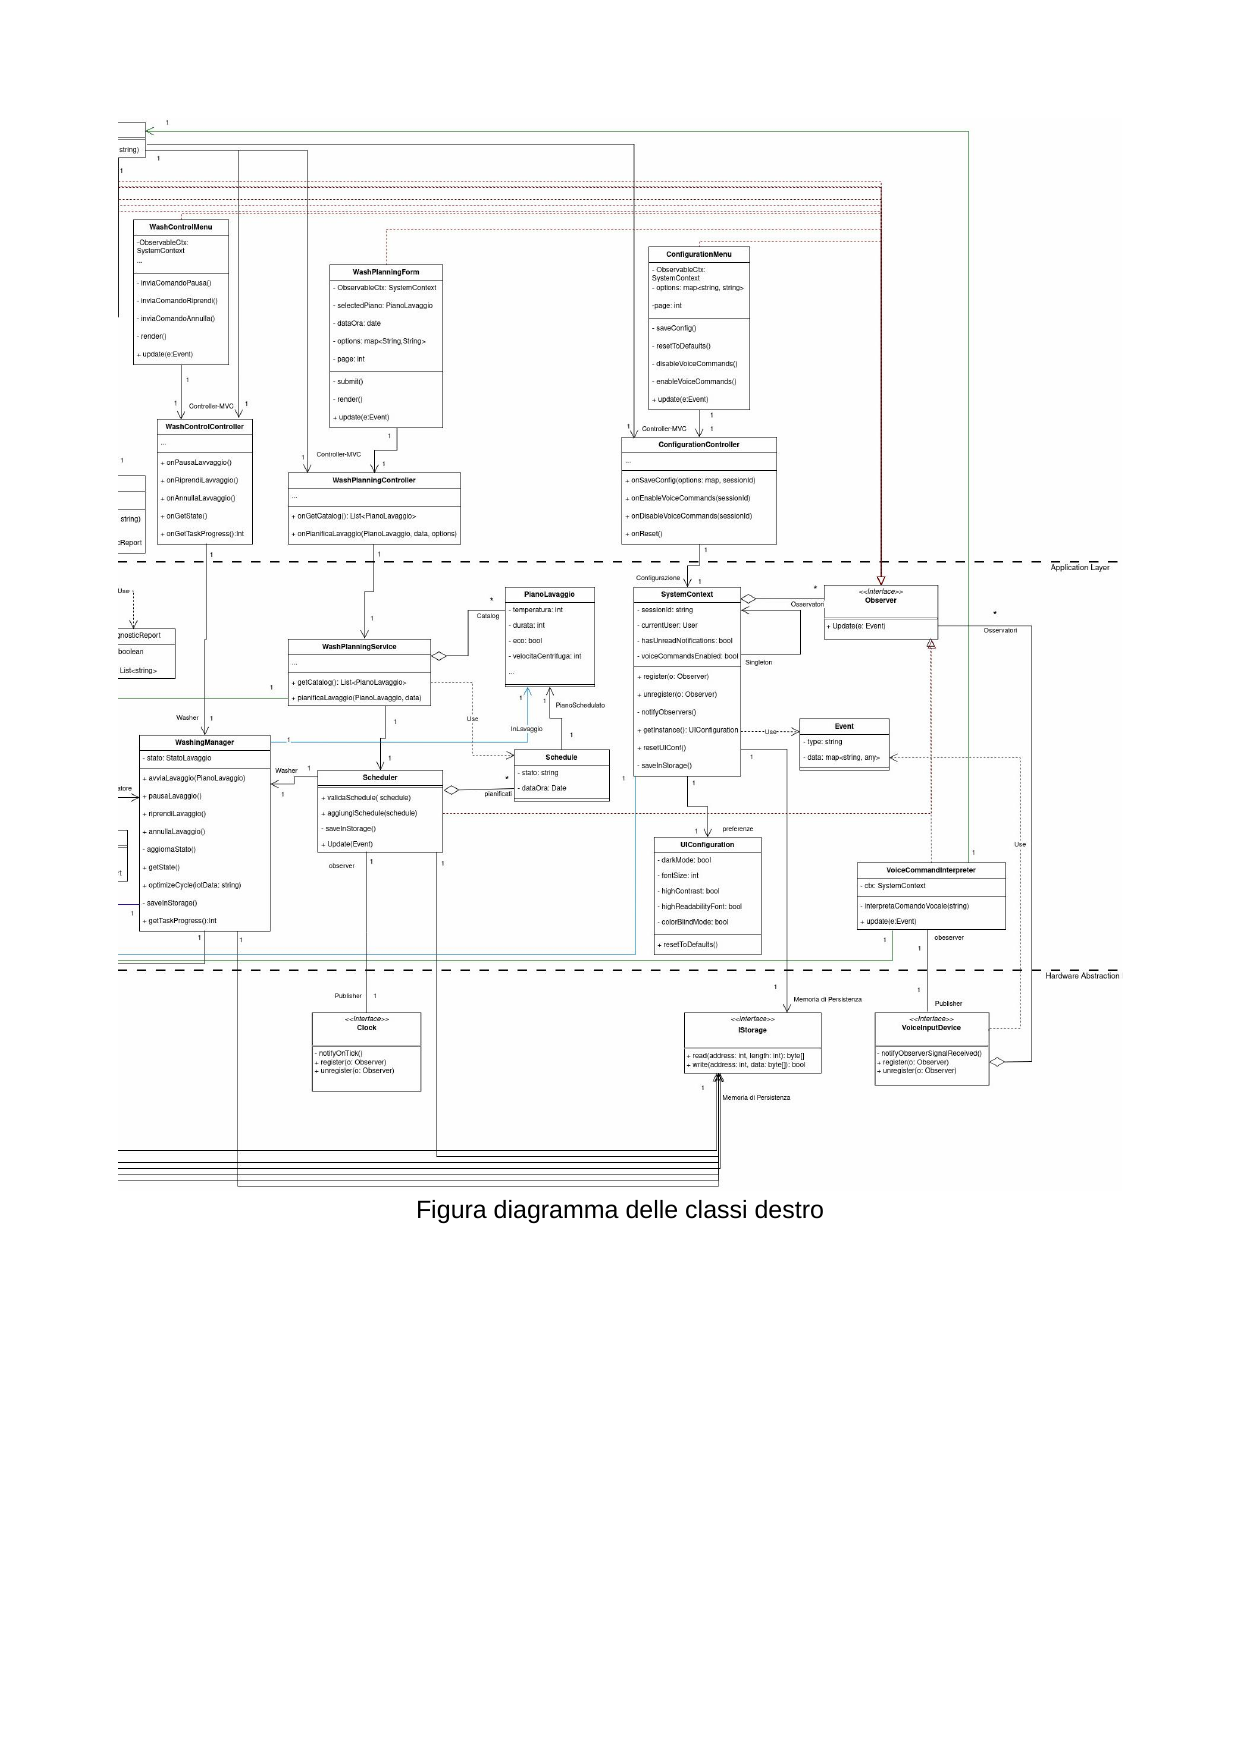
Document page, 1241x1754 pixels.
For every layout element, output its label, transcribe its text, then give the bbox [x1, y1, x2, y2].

picture [118, 118, 1123, 1191]
text Figura diagramma delle classi destro [118, 1191, 1122, 1224]
